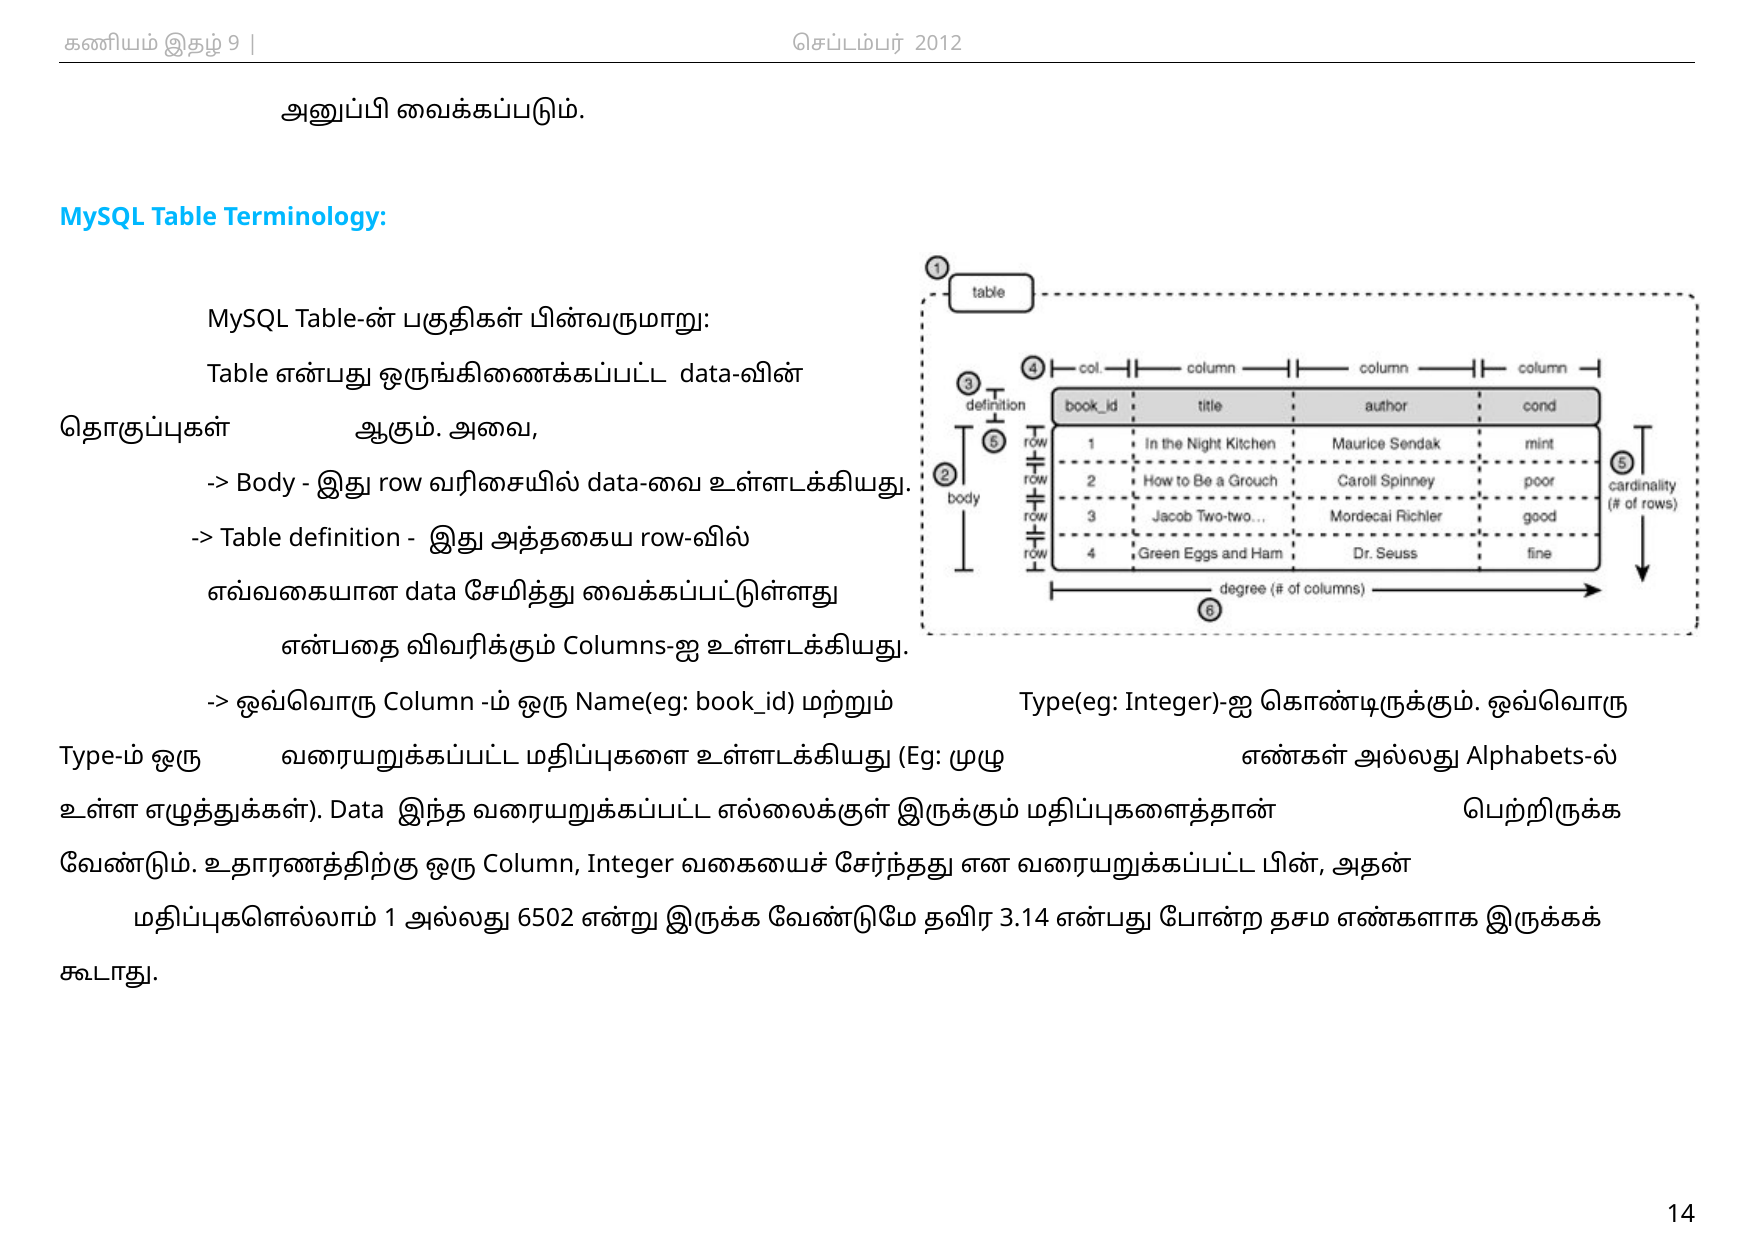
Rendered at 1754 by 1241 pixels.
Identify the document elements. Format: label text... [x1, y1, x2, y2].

picture [919, 252, 1701, 637]
text Table என்பது ஒருங்கிணைக்கப்பட்ட data-வின் தொகுப்புகள் ஆகும். அவை, [59, 356, 919, 446]
text -> ஒவ்வொரு Column -ம் ஒரு Name(eg: book_id) மற்றும் Type(eg: Integer)-ஐ கொண்டிருக்கும். ஒவ்வொரு Type-ம் ஒரு வரையறுக்கப்பட்ட மதிப்புகளை உள்ளடக்கியது (Eg: முழு எண்கள் அல்லது Alphabets-ல் உள்ள எழுத்துக்கள்). Data இந்த வரையறுக்கப்பட்ட எல்லைக்குள் இருக்கும் மதிப்புகளைத்தான் பெற்றிருக்க வேண்டும். உதாரணத்திற்கு ஒரு Column, Integer வகையைச் சேர்ந்தது என வரையறுக்கப்பட்ட பின், அதன் மதிப்புகளெல்லாம் 1 அல்லது 6502 என்று இருக்க வேண்டுமே தவிர 3.14 என்பது போன்ற தசம எண்களாக இருக்கக் கூடாது. [59, 683, 1695, 990]
text -> Table definition - இது அத்தகைய row-வில் எவ்வகையான data சேமித்து வைக்கப்பட்டுள்ளது என்பதை விவரிக்கும் Columns-ஐ உள்ளடக்கியது. [59, 520, 1695, 665]
text -> Body - இது row வரிசையில் data-வை உள்ளடக்கியது. [59, 464, 919, 502]
text MySQL Table-ன் பகுதிகள் பின்வருமாறு: [59, 301, 919, 337]
text MySQL Table Terminology: [59, 198, 1695, 232]
text அனுப்பி வைக்கப்படும். [59, 92, 1695, 129]
